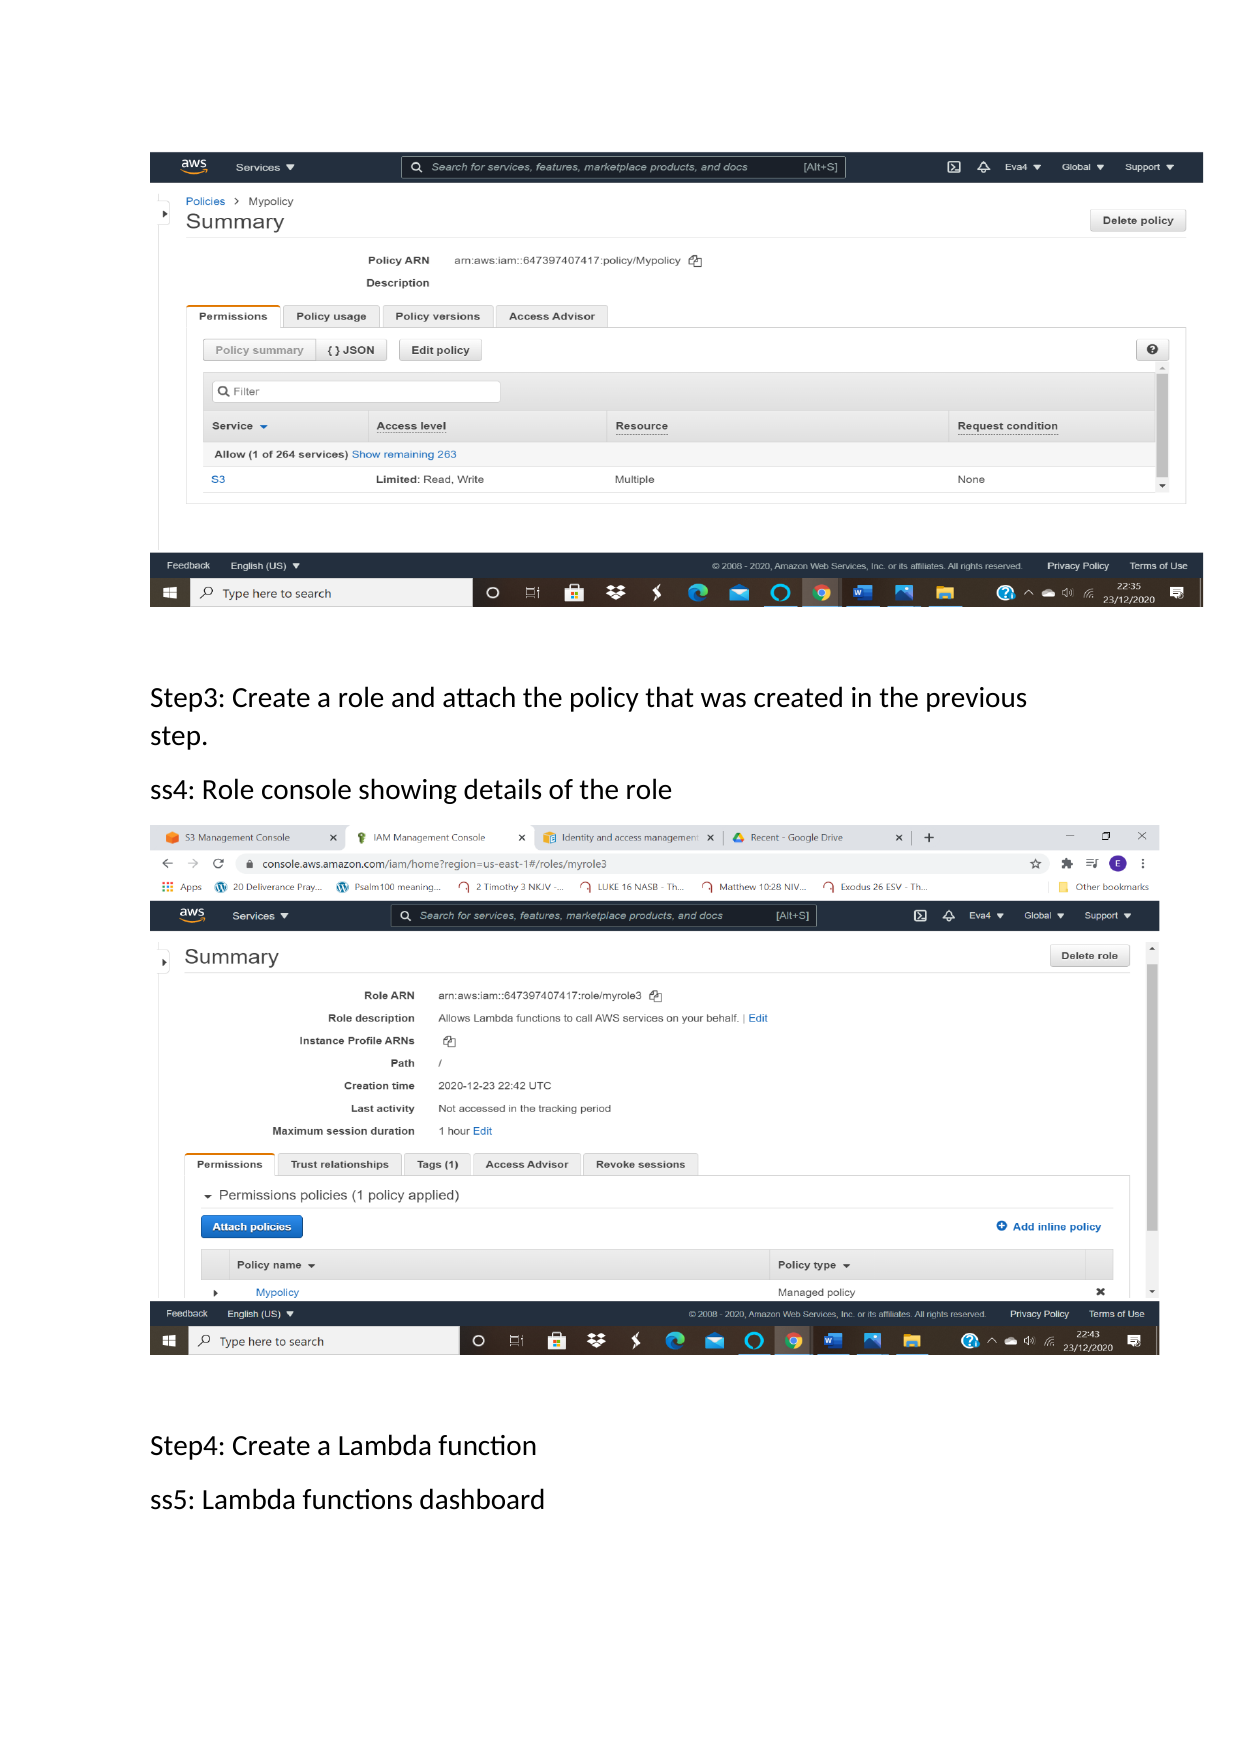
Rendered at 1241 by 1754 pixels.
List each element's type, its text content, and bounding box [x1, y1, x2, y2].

text Step3: Create a role and attach the policy that was created in the previous step. [150, 679, 1090, 752]
text ss5: Lambda functions dashboard [150, 1481, 1090, 1517]
text Step4: Create a Lambda function [150, 1427, 1090, 1463]
text ss4: Role console showing details of the role [150, 771, 1090, 807]
